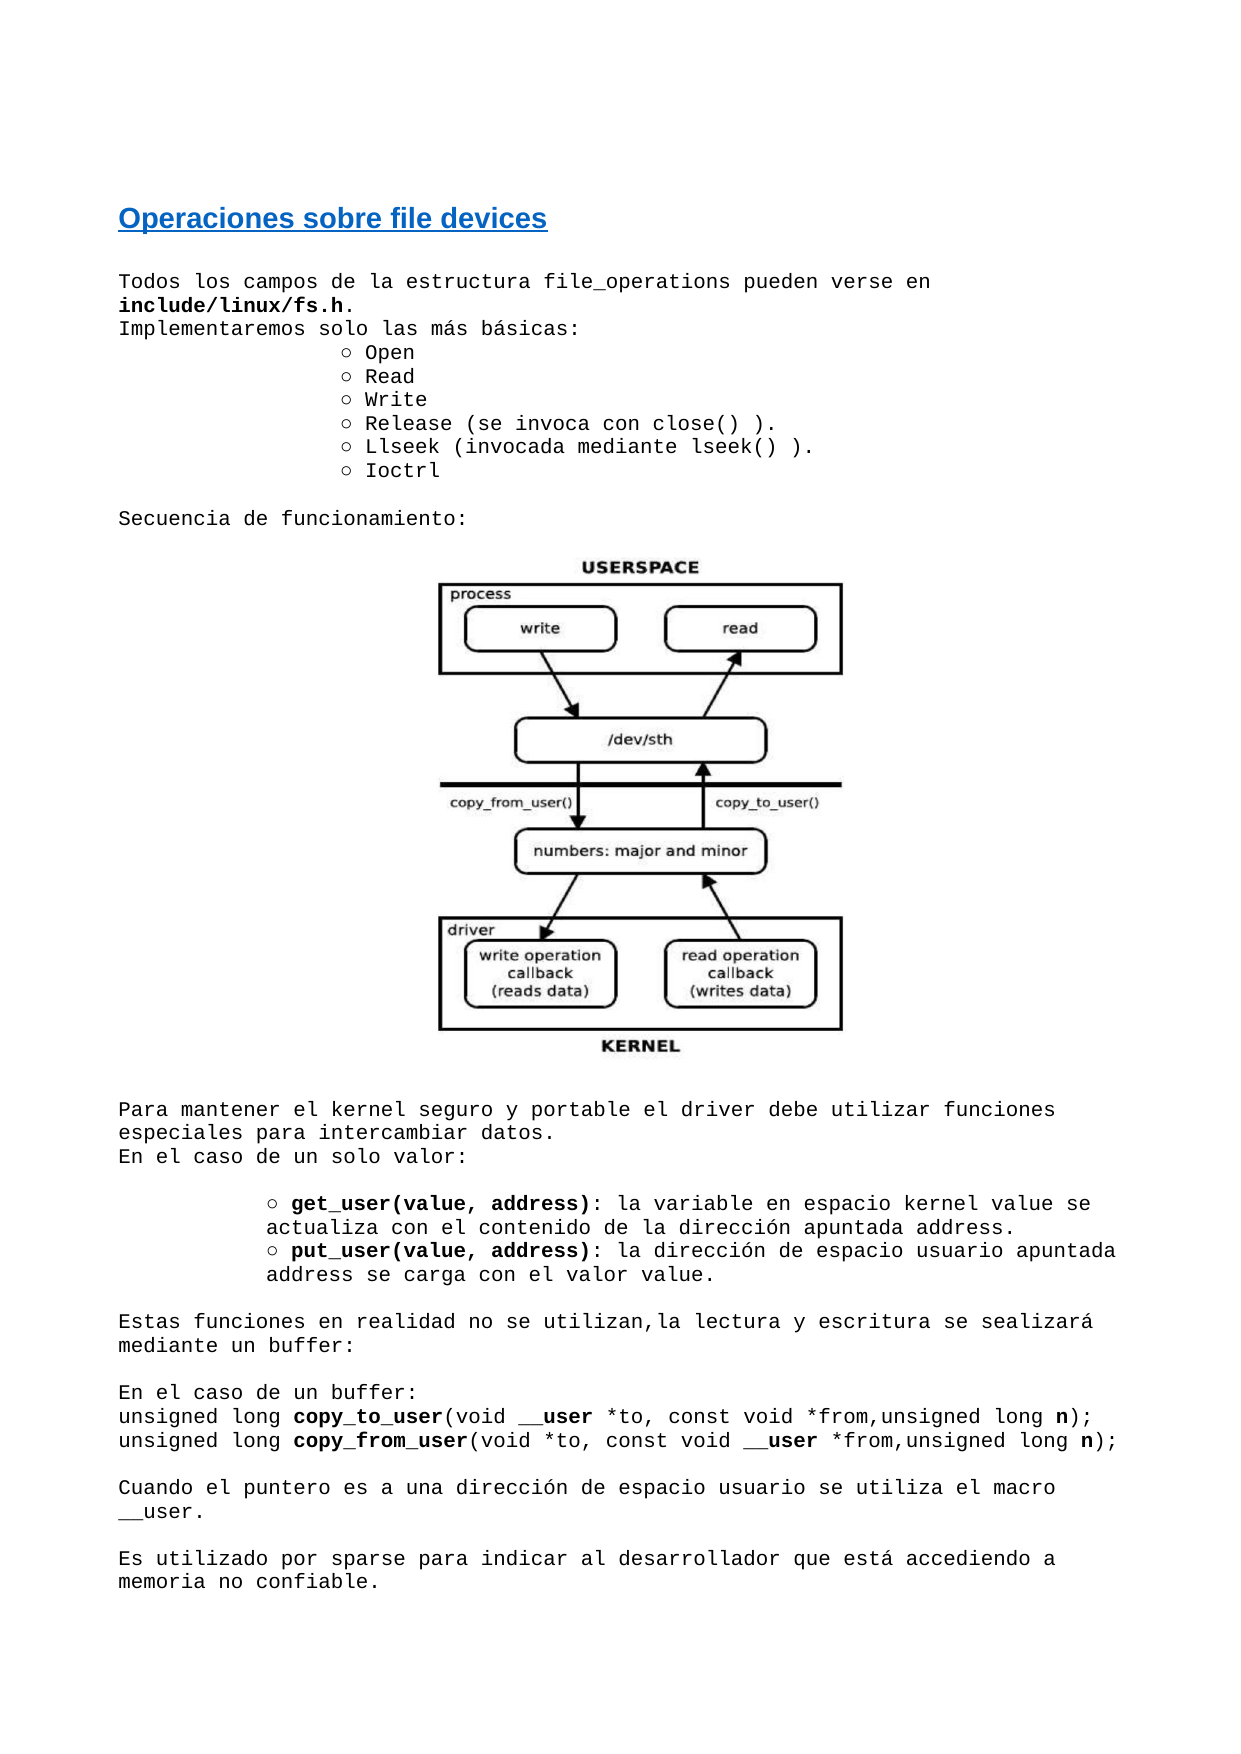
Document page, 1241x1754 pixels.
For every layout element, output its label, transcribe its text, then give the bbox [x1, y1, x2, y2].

text unsigned long copy_from_user(void *to, const void __user *from,unsigned long n); [118, 1430, 1122, 1453]
text ○ put_user(value, address): la dirección de espacio usuario apuntada [266, 1241, 1122, 1264]
text ○ Llseek (invocada mediante lseek() ). [340, 437, 1122, 460]
picture [383, 547, 892, 1068]
subtitle Operaciones sobre file devices [118, 201, 1122, 235]
text ○ Release (se invoca con close() ). [340, 413, 1122, 437]
text En el caso de un solo valor: [118, 1146, 1122, 1169]
text ○ get_user(value, address): la variable en espacio kernel value se actualiza con el contenido de la dirección apuntada address. [266, 1193, 1122, 1241]
text ○ Read [340, 366, 1122, 389]
text Estas funciones en realidad no se utilizan,la lectura y escritura se sealizará mediante un buffer: [118, 1311, 1122, 1359]
text Secuencia de funcionamiento: [118, 507, 1122, 531]
text En el caso de un buffer: [118, 1382, 1122, 1406]
text address se carga con el valor value. [266, 1264, 1122, 1288]
text Todos los campos de la estructura file_operations pueden verse en include/linux/fs.h. [118, 271, 1122, 318]
text ○ Open [340, 342, 1122, 366]
text ○ Ioctrl [340, 460, 1122, 484]
text Es utilizado por sparse para indicar al desarrollador que está accediendo a memoria no confiable. [118, 1548, 1122, 1595]
text Cuando el puntero es a una dirección de espacio usuario se utiliza el macro __user. [118, 1477, 1122, 1524]
text Implementaremos solo las más básicas: [118, 318, 1122, 342]
text ○ Write [340, 389, 1122, 413]
text unsigned long copy_to_user(void __user *to, const void *from,unsigned long n); [118, 1406, 1122, 1430]
text Para mantener el kernel seguro y portable el driver debe utilizar funciones especiales para intercambiar datos. [118, 1099, 1122, 1146]
